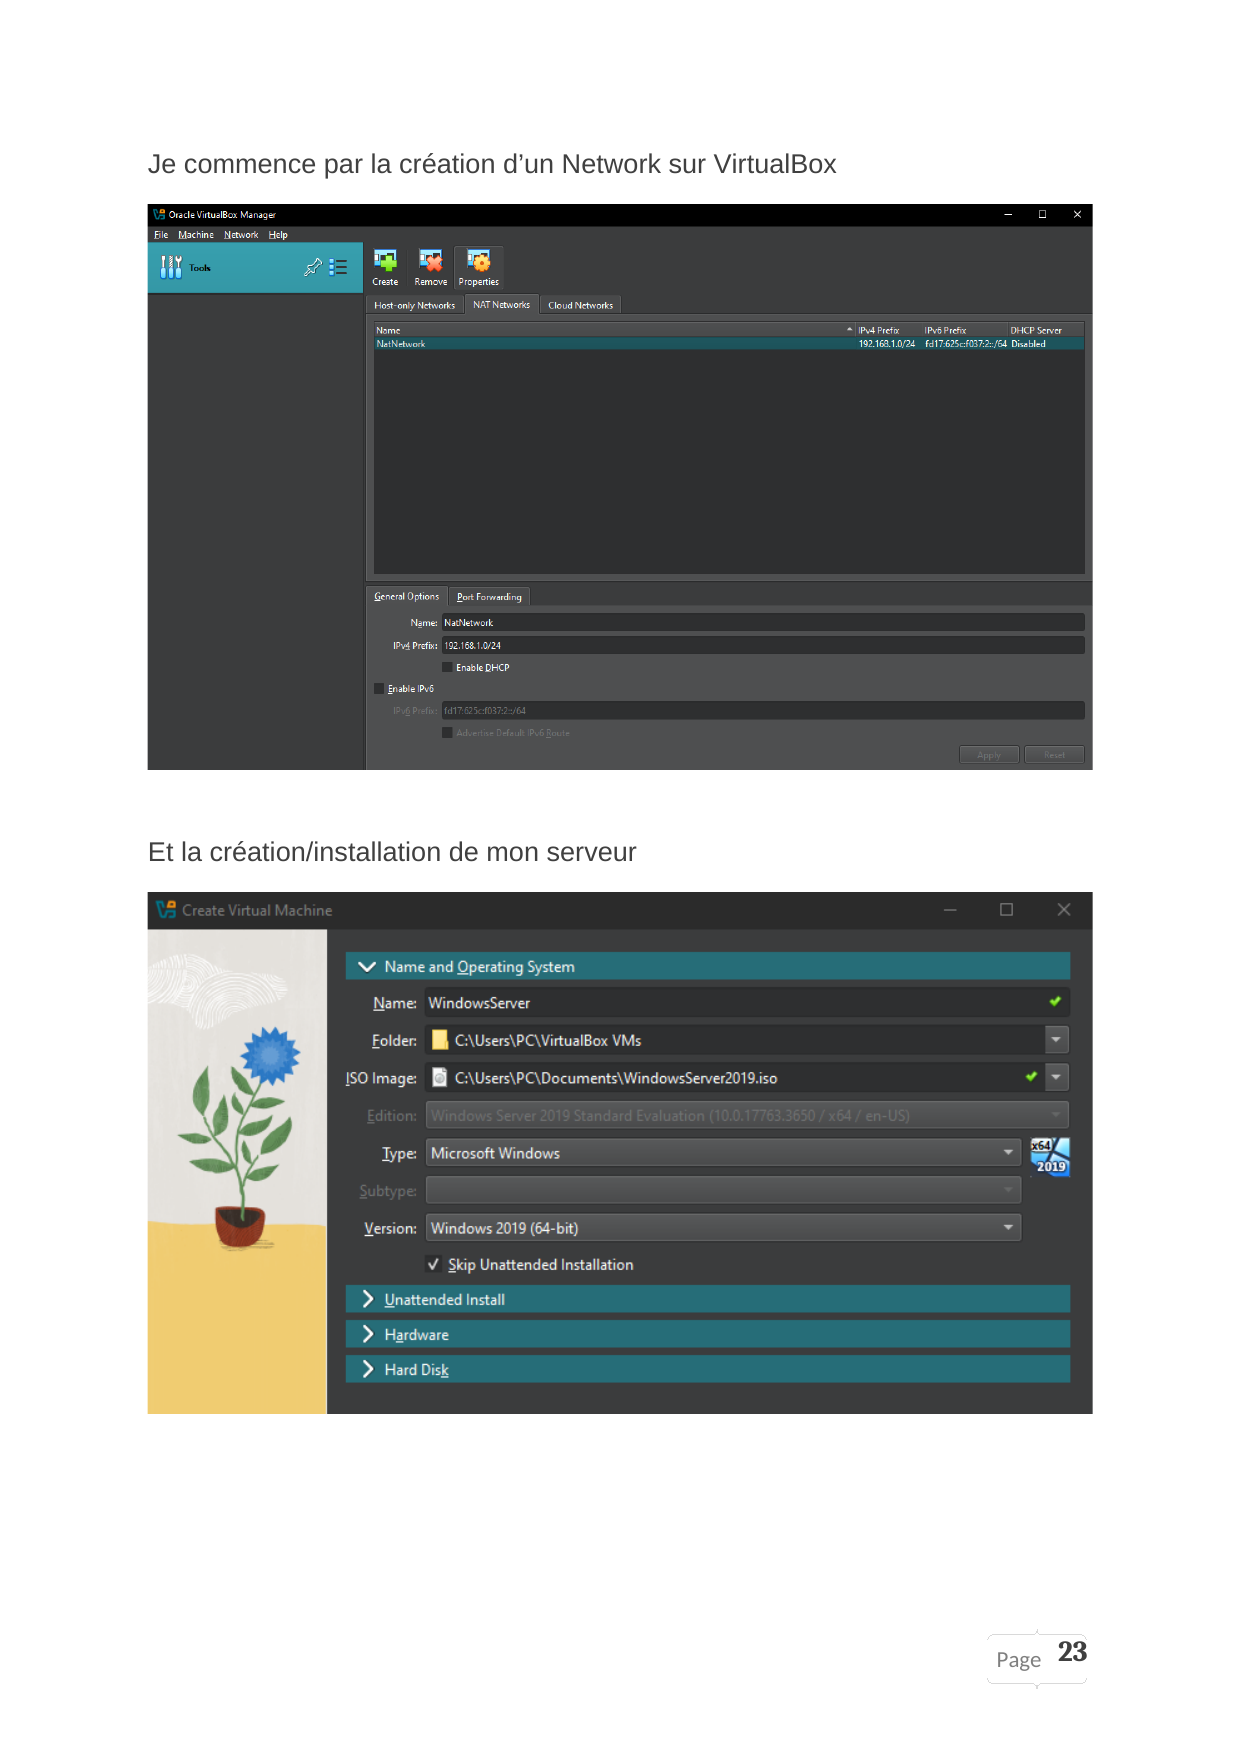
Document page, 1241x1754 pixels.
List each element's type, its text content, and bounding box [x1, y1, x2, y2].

text Je commence par la création d’un Network sur VirtualBox [148, 148, 1093, 179]
text Et la création/installation de mon serveur [148, 770, 1093, 867]
picture [147, 204, 1093, 770]
picture [147, 892, 1093, 1414]
